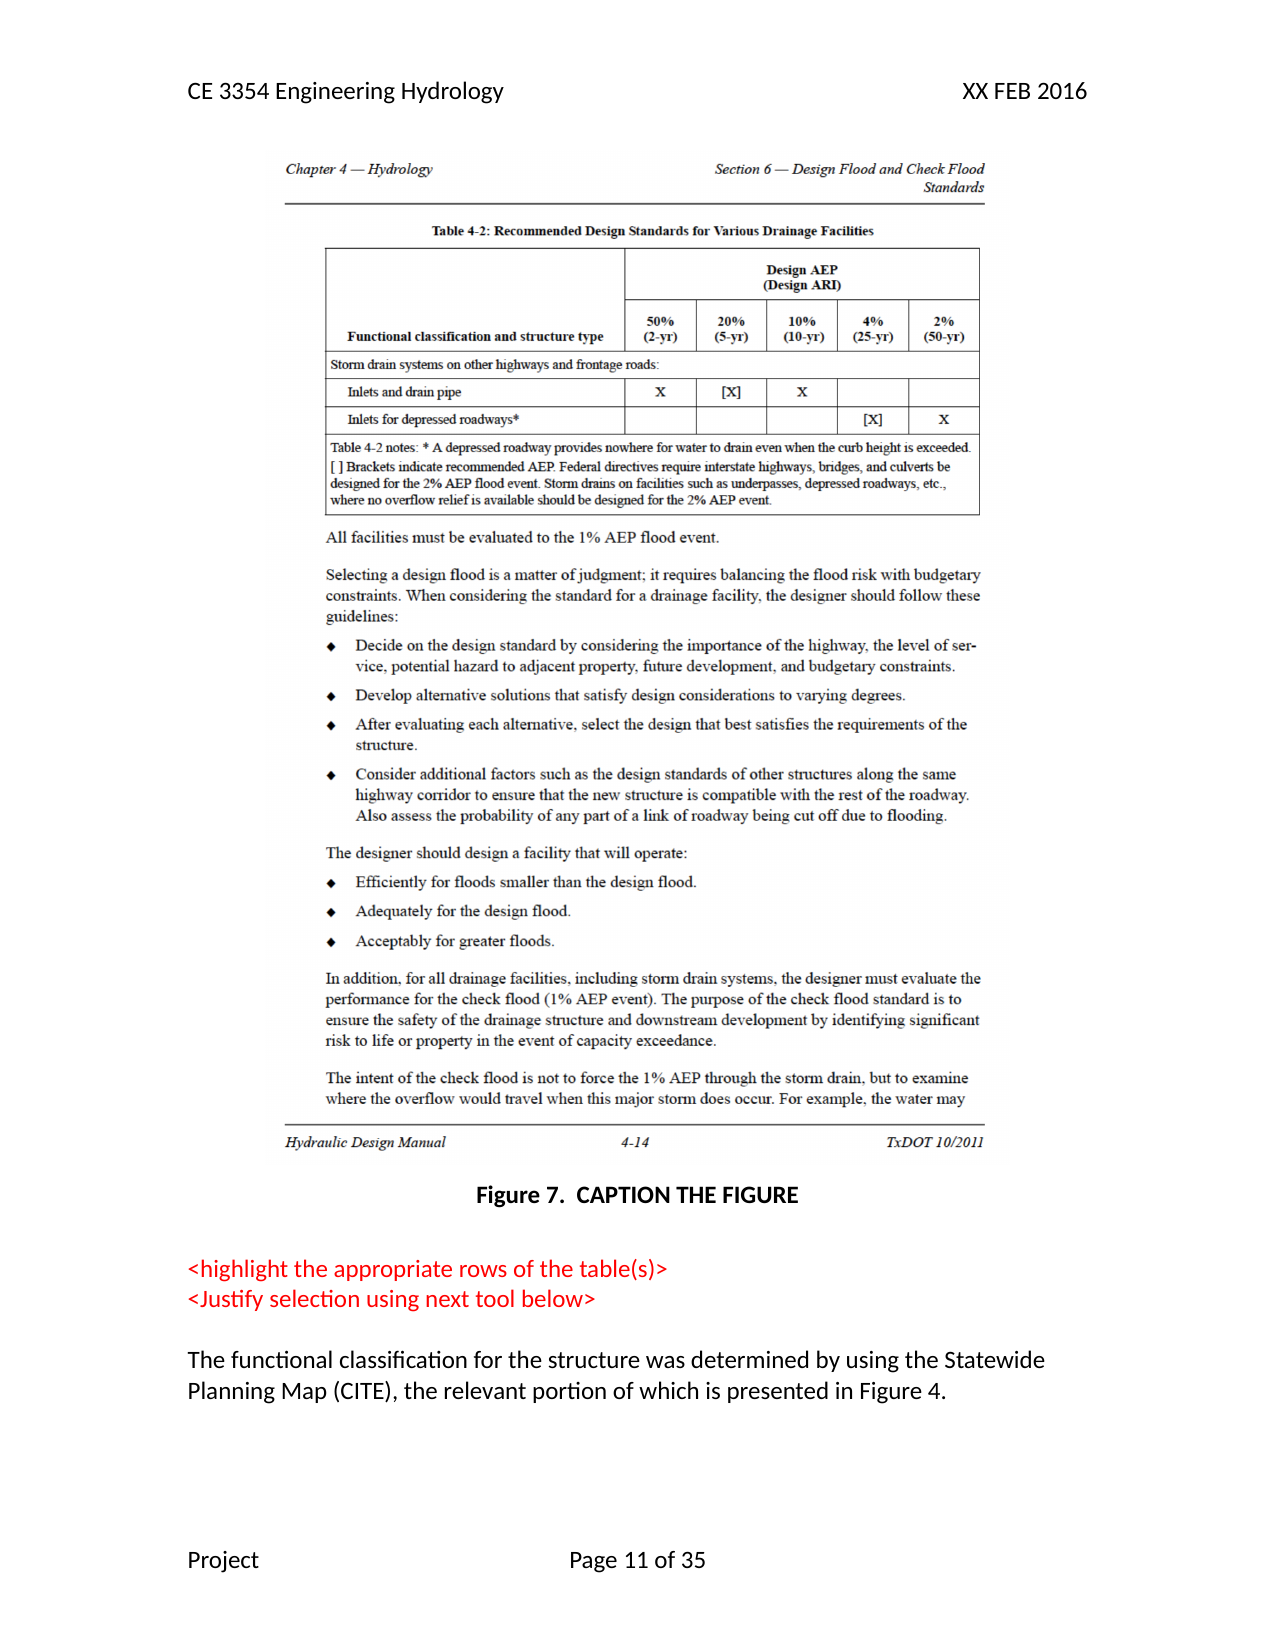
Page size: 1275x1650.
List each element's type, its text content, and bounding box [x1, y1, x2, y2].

text <Justify selection using next tool below> [187, 1283, 1087, 1314]
picture [264, 150, 1011, 1165]
text The functional classification for the structure was determined by using the Statewide Planning Map (CITE), the relevant portion of which is presented in Figure 4. [187, 1344, 1087, 1405]
text <highlight the appropriate rows of the table(s)> [187, 1253, 1087, 1283]
text Figure 7. CAPTION THE FIGURE [187, 1179, 1087, 1210]
